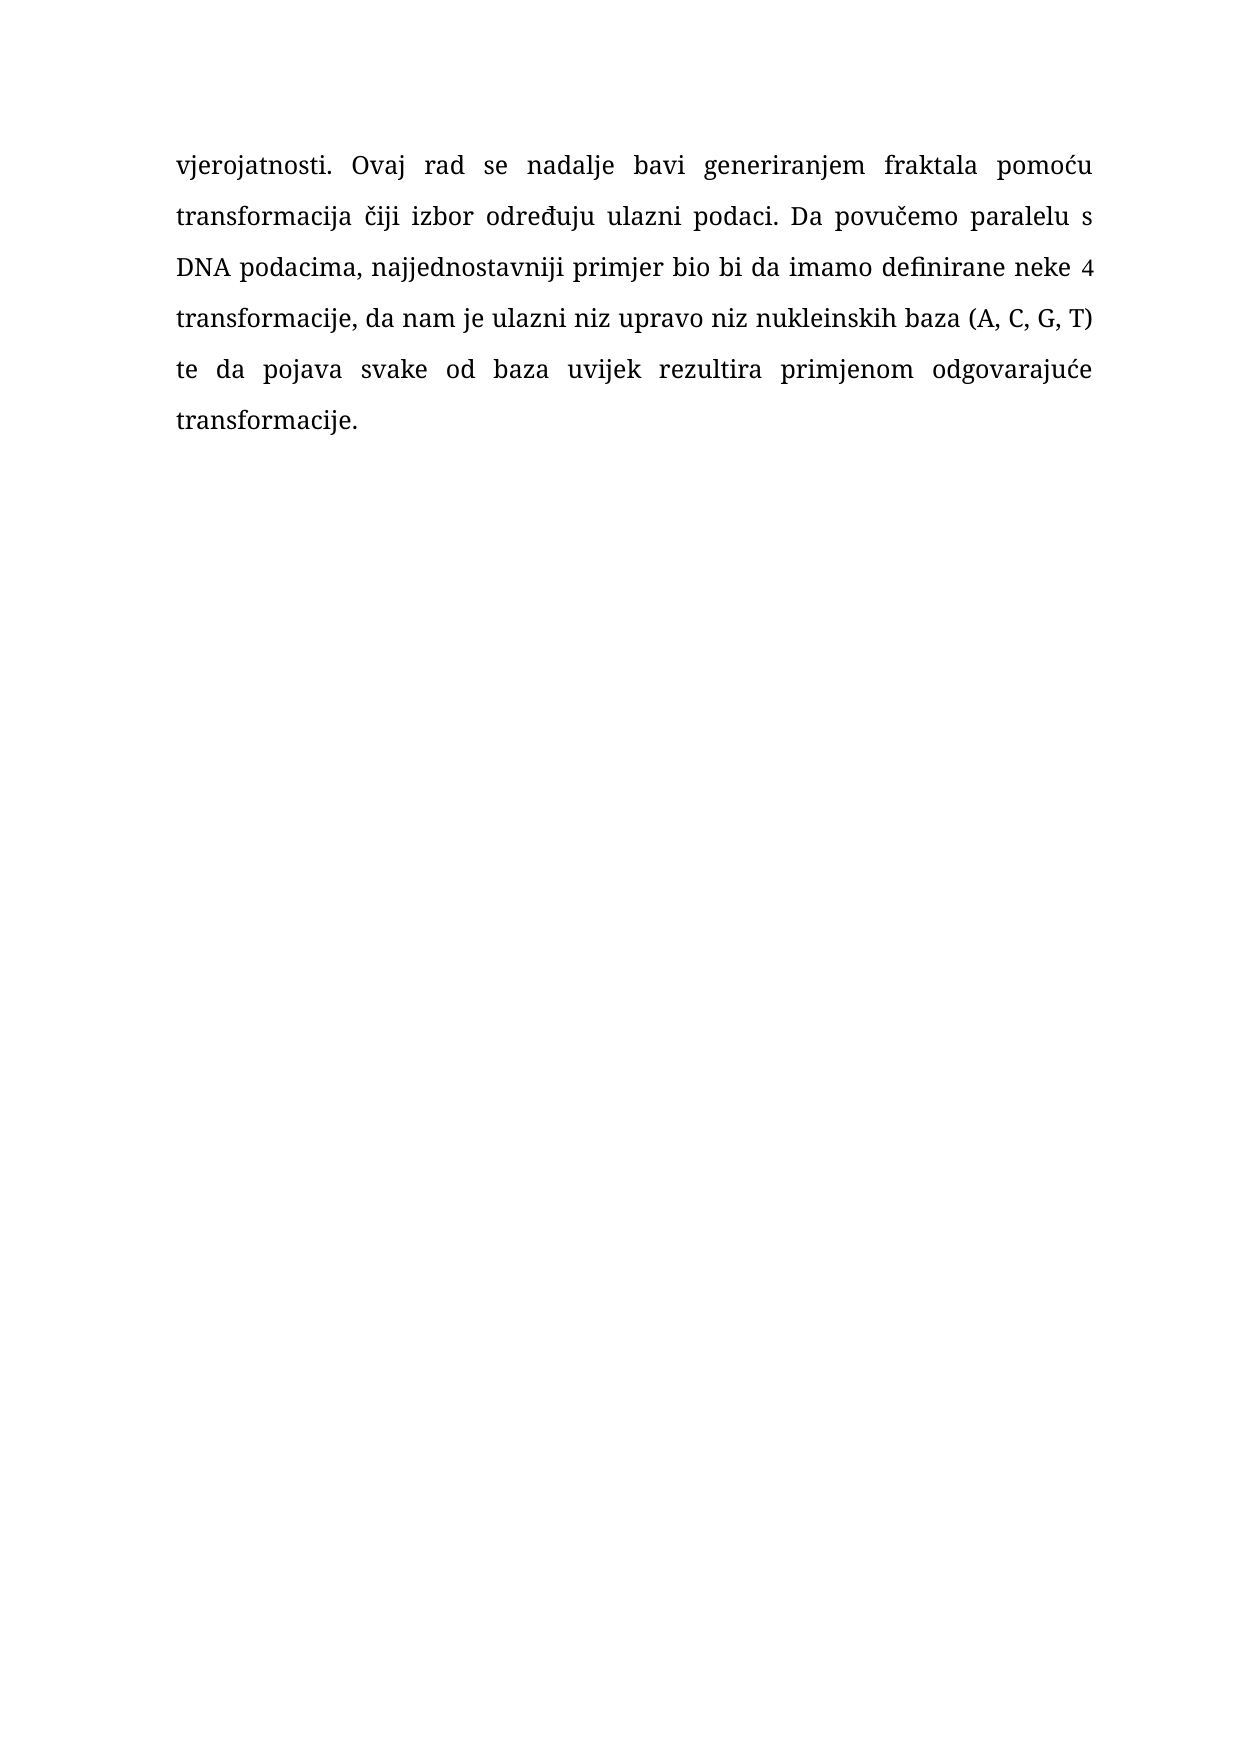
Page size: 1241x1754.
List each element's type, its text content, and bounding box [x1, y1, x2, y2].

text vjerojatnosti. Ovaj rad se nadalje bavi generiranjem fraktala pomoću transformacija čiji izbor određuju ulazni podaci. Da povučemo paralelu s DNA podacima, najjednostavniji primjer bio bi da imamo definirane neke 4 transformacije, da nam je ulazni niz upravo niz nukleinskih baza (A, C, G, T) te da pojava svake od baza uvijek rezultira primjenom odgovarajuće transformacije. [176, 148, 1094, 437]
